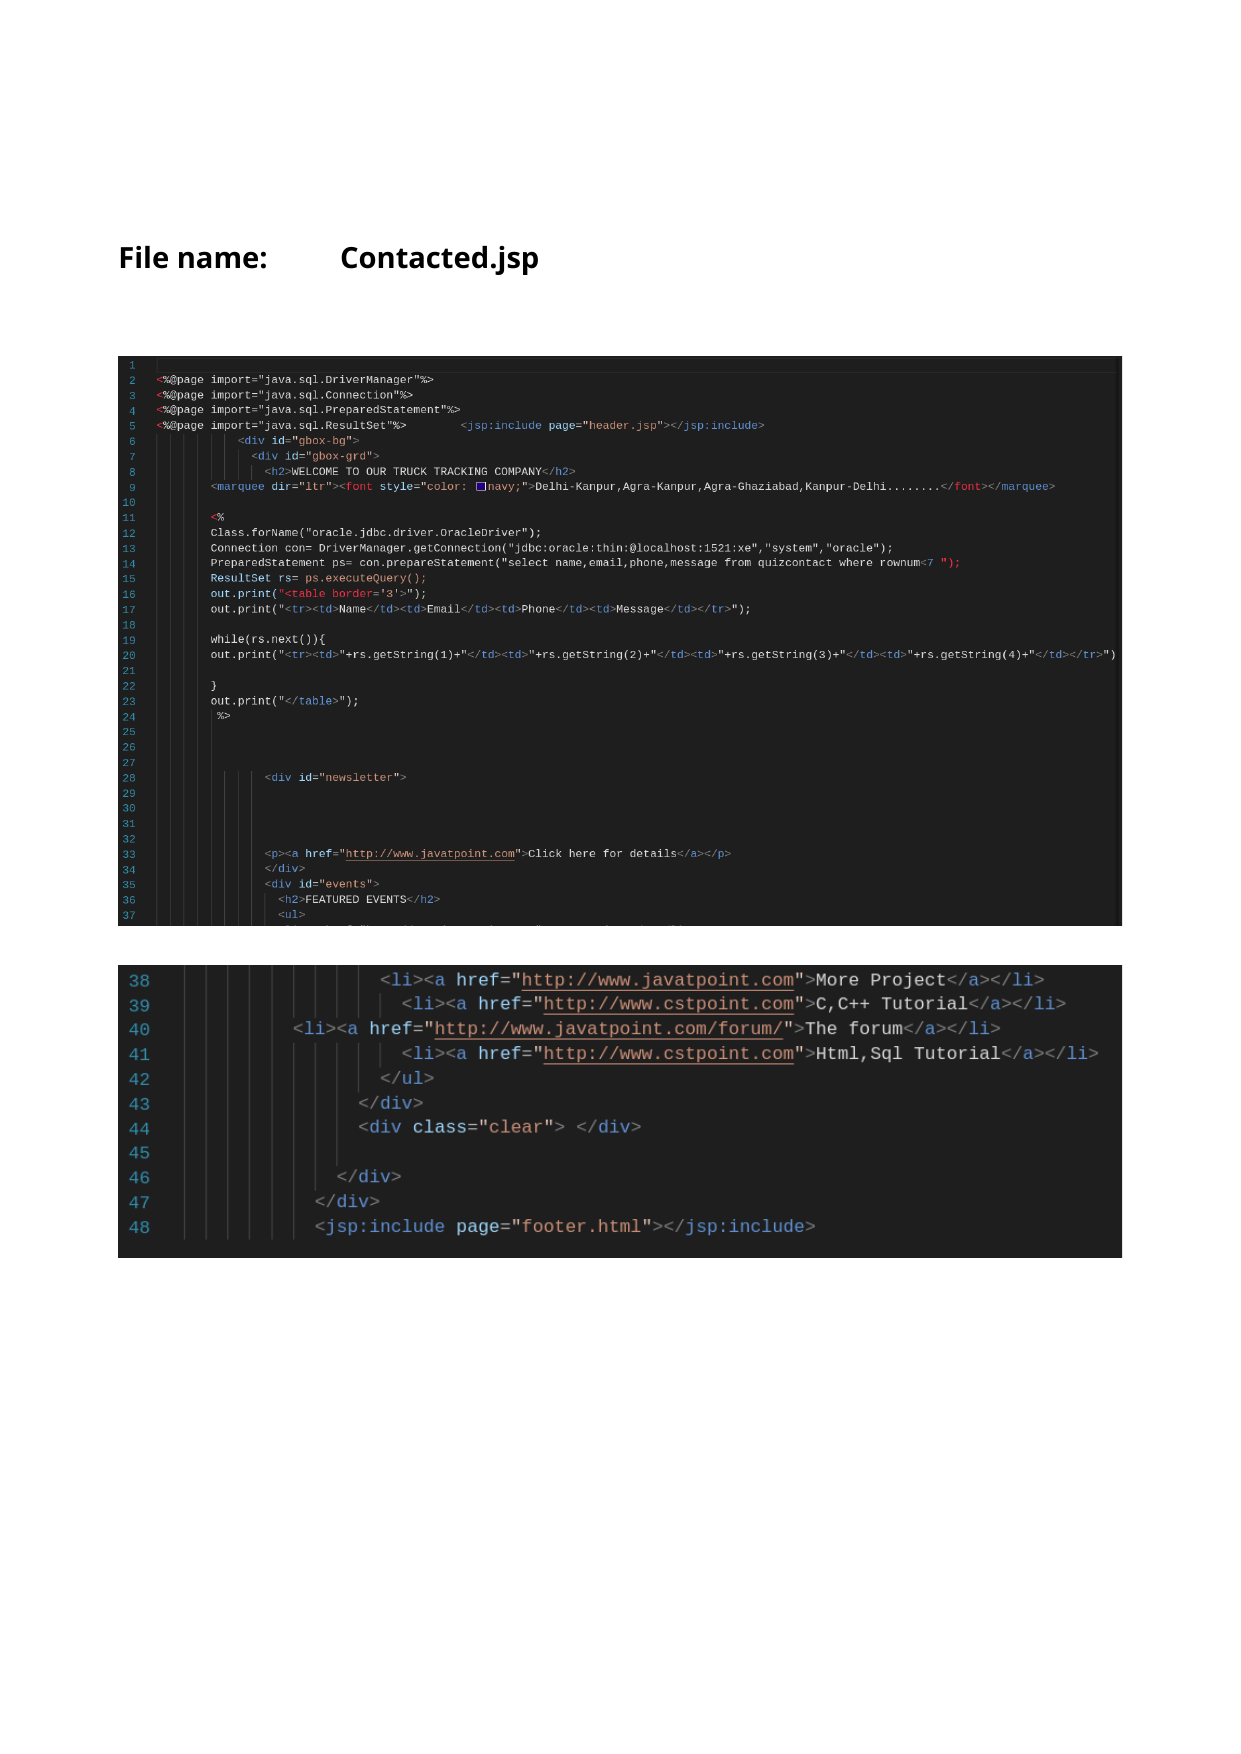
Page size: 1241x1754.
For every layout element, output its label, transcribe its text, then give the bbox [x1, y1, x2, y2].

text File name: Contacted.jsp [118, 237, 1122, 277]
picture [118, 356, 1123, 926]
picture [118, 965, 1123, 1258]
